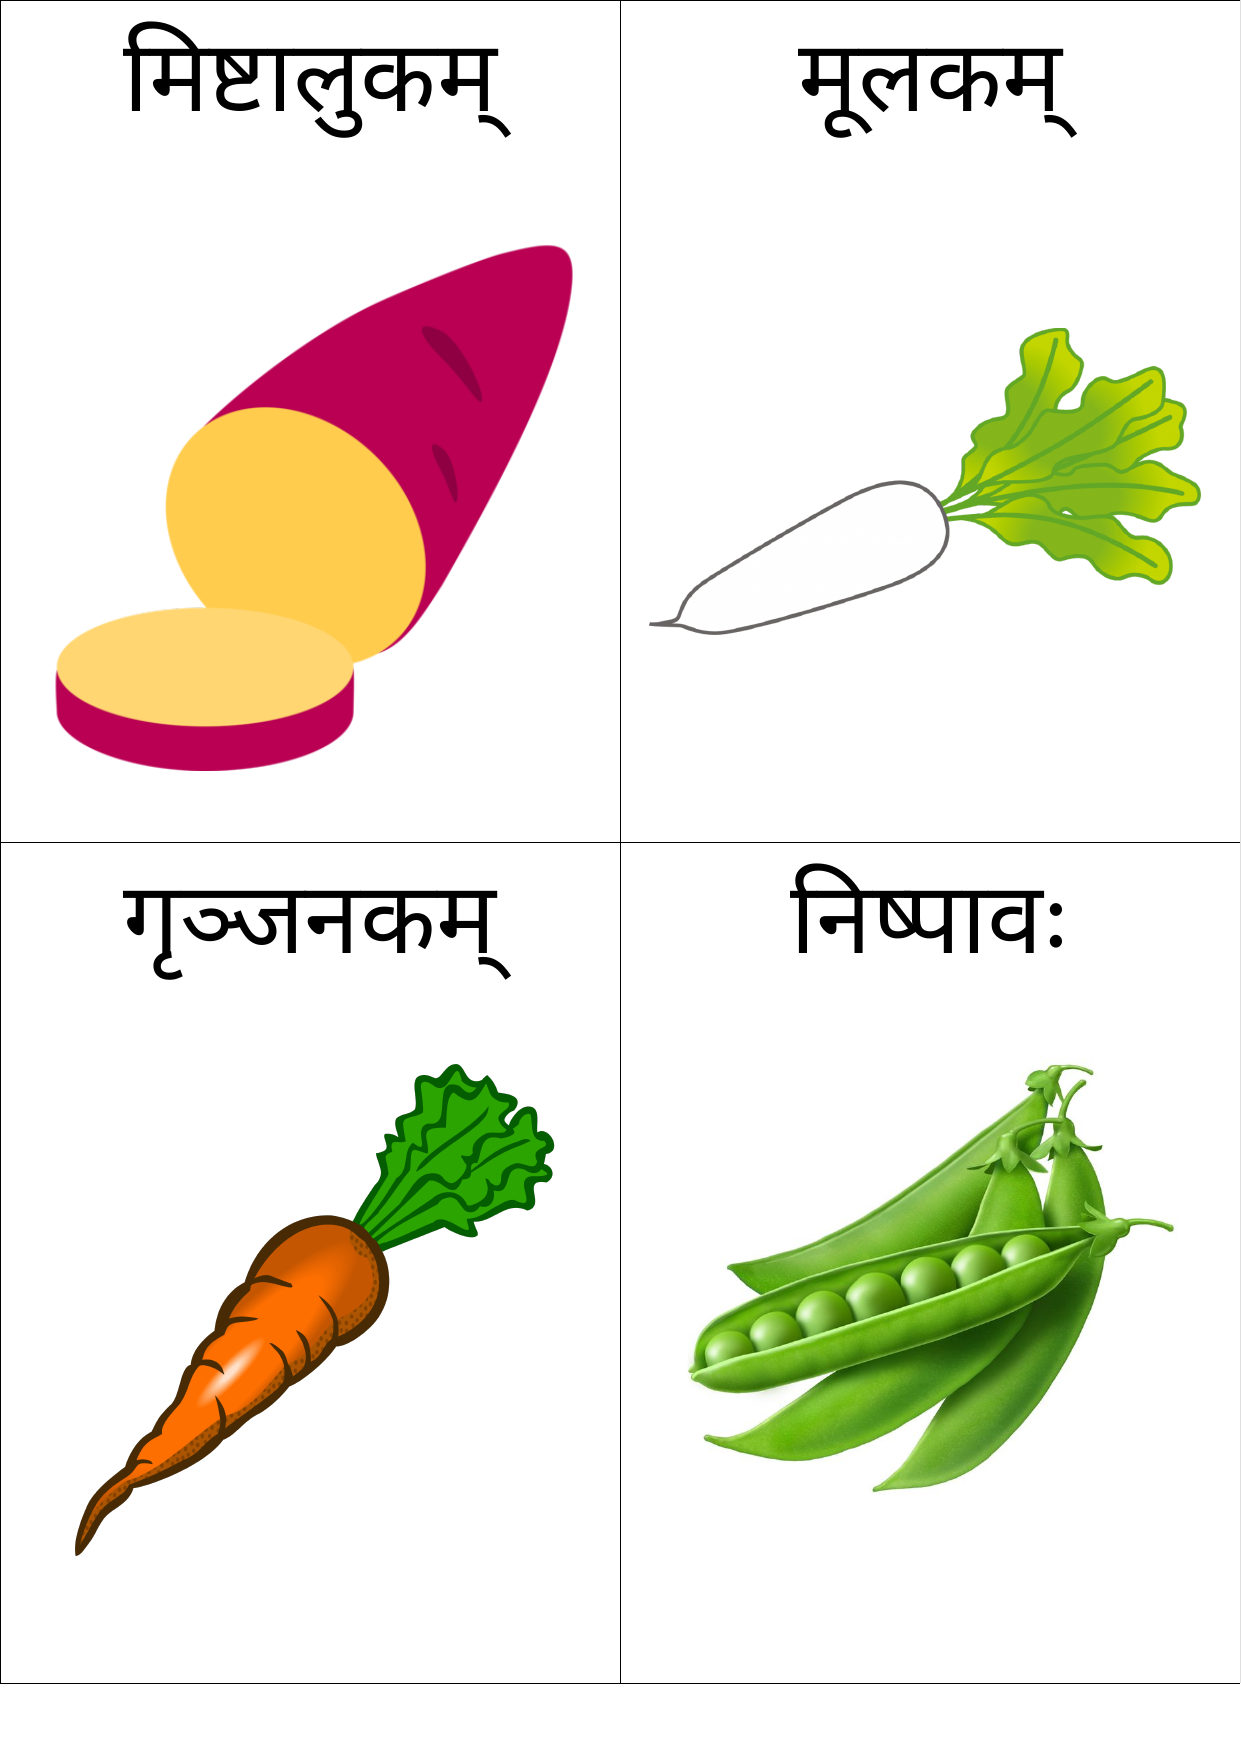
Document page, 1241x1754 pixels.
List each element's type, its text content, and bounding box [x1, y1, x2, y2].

picture [42, 237, 576, 771]
table_cell मिष्टालुकम् [1, 1, 620, 842]
table_cell निष्पावः [621, 843, 1240, 1683]
table_cell मूलकम् [621, 1, 1240, 842]
picture [687, 1057, 1178, 1499]
picture [58, 1048, 571, 1573]
table_cell गृञ्जनकम् [1, 843, 620, 1683]
picture [649, 328, 1201, 635]
